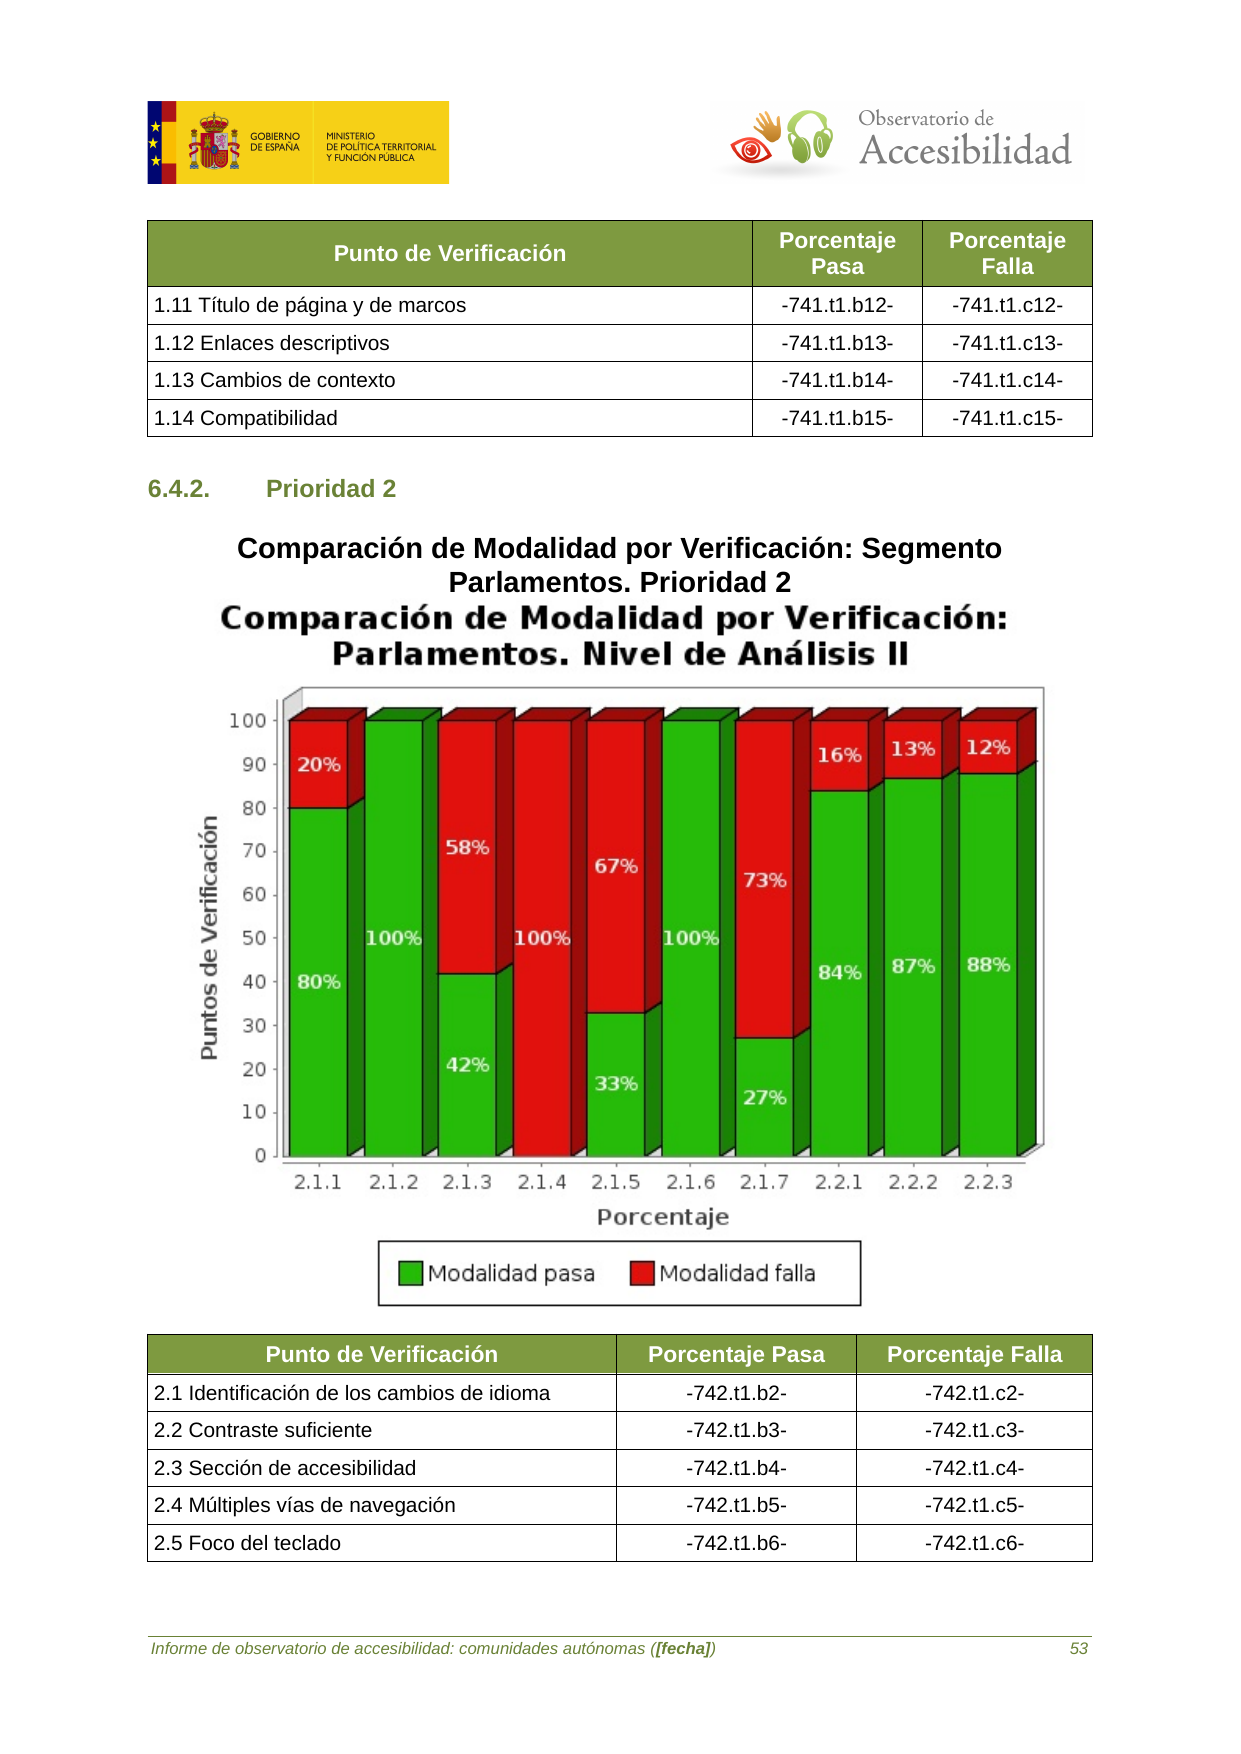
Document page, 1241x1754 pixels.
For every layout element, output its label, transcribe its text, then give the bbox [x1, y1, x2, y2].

table_cell 1.11 Título de página y de marcos [148, 287, 752, 323]
table_header Porcentaje Falla [857, 1335, 1092, 1373]
text Comparación de Modalidad por Verificación: Segmento Parlamentos. Prioridad 2 [148, 531, 1092, 598]
table_cell -741.t1.b14- [753, 362, 922, 398]
table_cell -742.t1.b3- [617, 1412, 856, 1448]
table_cell -741.t1.b12- [753, 287, 922, 323]
picture [147, 101, 450, 184]
table_cell 2.5 Foco del teclado [148, 1525, 616, 1561]
table_cell -742.t1.c2- [857, 1375, 1092, 1411]
table_cell -741.t1.c15- [923, 400, 1092, 436]
table_cell 2.3 Sección de accesibilidad [148, 1450, 616, 1486]
table_cell 1.14 Compatibilidad [148, 400, 752, 436]
table_cell -742.t1.b6- [617, 1525, 856, 1561]
table_header Punto de Verificación [148, 221, 752, 286]
picture [178, 598, 1062, 1308]
table_cell 2.4 Múltiples vías de navegación [148, 1487, 616, 1523]
table_cell 2.1 Identificación de los cambios de idioma [148, 1375, 616, 1411]
subtitle Prioridad 2 [148, 474, 1092, 503]
table_cell -742.t1.c4- [857, 1450, 1092, 1486]
table_cell -741.t1.b13- [753, 325, 922, 361]
table_header Porcentaje Falla [923, 221, 1092, 286]
table_cell -741.t1.b15- [753, 400, 922, 436]
table_cell -742.t1.b5- [617, 1487, 856, 1523]
table_cell -742.t1.b4- [617, 1450, 856, 1486]
picture [710, 101, 1086, 184]
table_cell -742.t1.c6- [857, 1525, 1092, 1561]
table_cell 1.12 Enlaces descriptivos [148, 325, 752, 361]
table_cell -741.t1.c13- [923, 325, 1092, 361]
table_header Punto de Verificación [148, 1335, 616, 1373]
table_cell -741.t1.c12- [923, 287, 1092, 323]
table_cell -742.t1.c5- [857, 1487, 1092, 1523]
table_cell 2.2 Contraste suficiente [148, 1412, 616, 1448]
table_header Porcentaje Pasa [617, 1335, 856, 1373]
table_header Porcentaje Pasa [753, 221, 922, 286]
table_cell 1.13 Cambios de contexto [148, 362, 752, 398]
table_cell -742.t1.c3- [857, 1412, 1092, 1448]
table_cell -742.t1.b2- [617, 1375, 856, 1411]
table_cell -741.t1.c14- [923, 362, 1092, 398]
